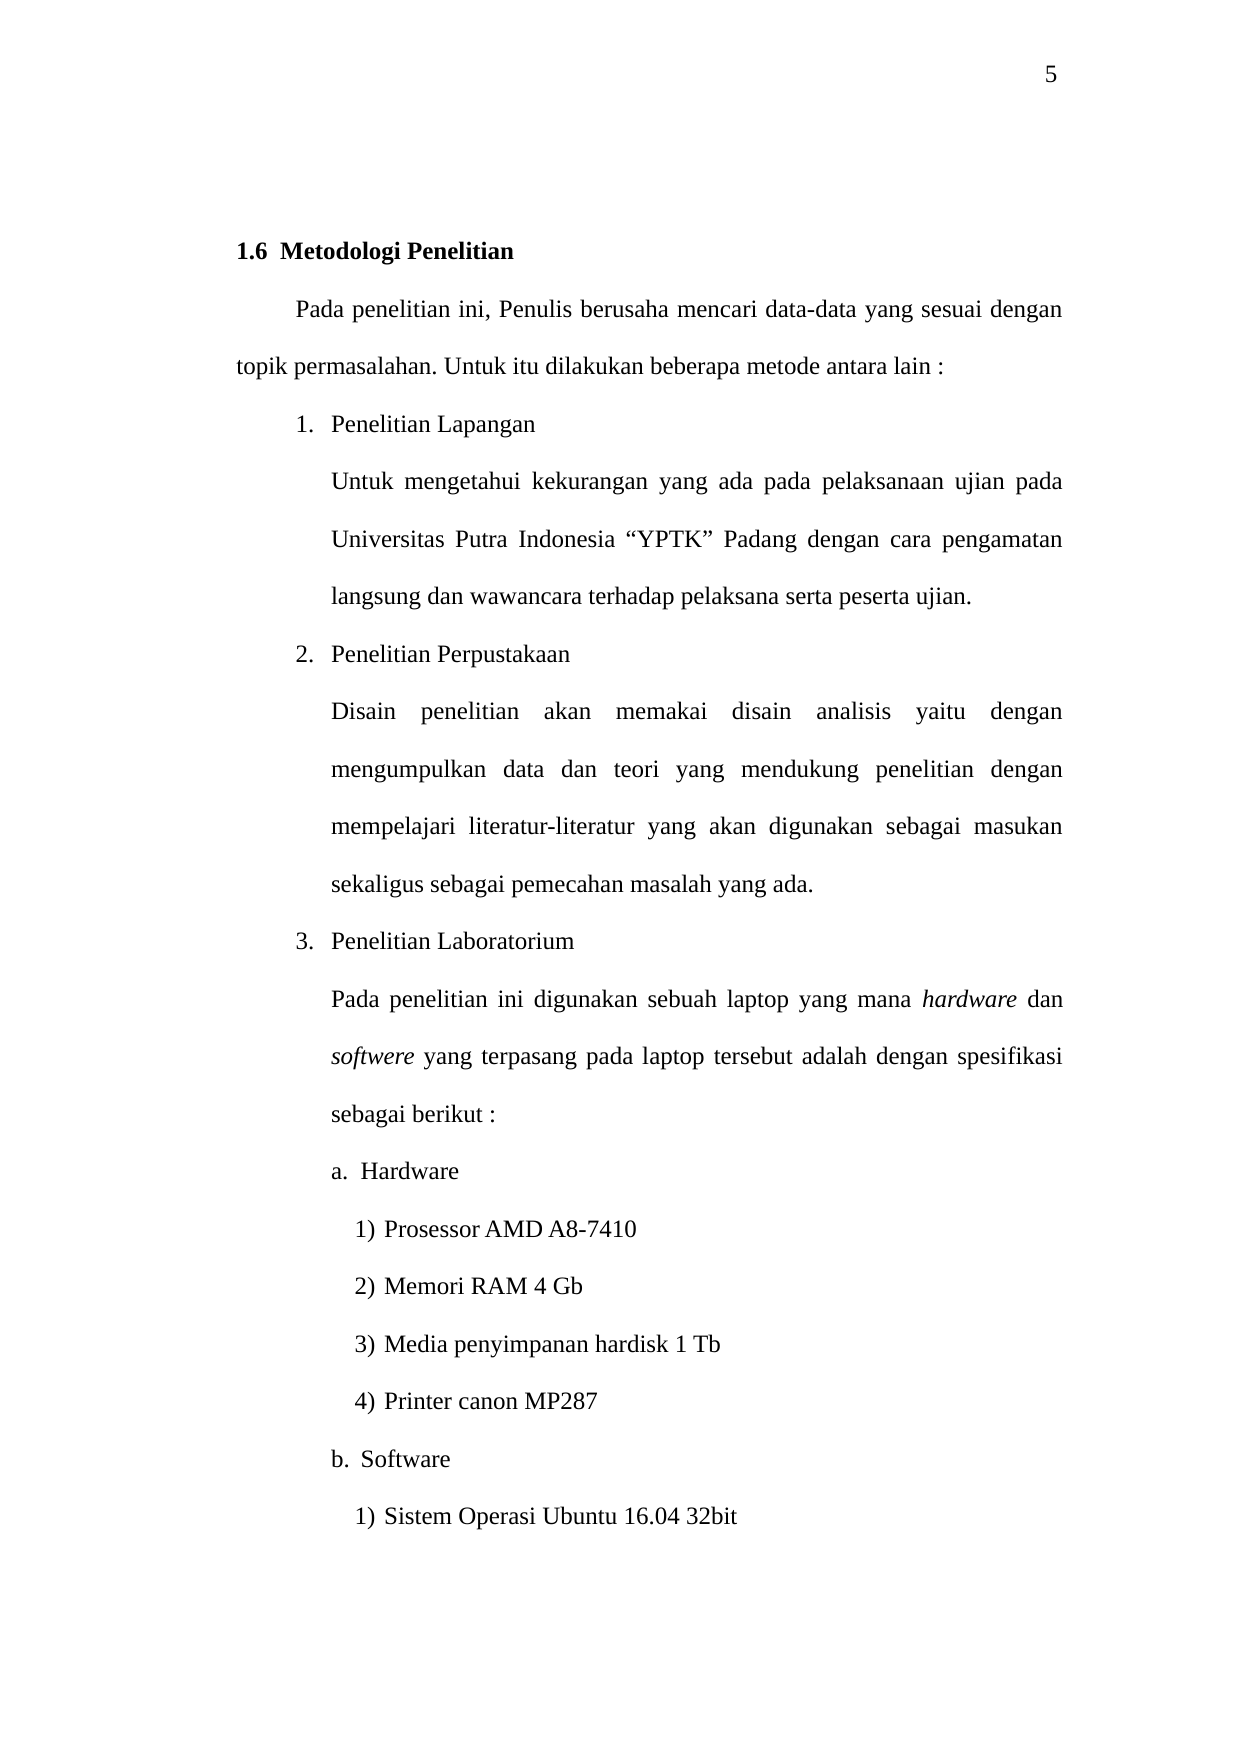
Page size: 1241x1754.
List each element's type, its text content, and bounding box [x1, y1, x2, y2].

list Software [331, 1444, 1063, 1472]
list Prosessor AMD A8-7410 [354, 1214, 1063, 1242]
list Media penyimpanan hardisk 1 Tb [354, 1329, 1063, 1357]
text Pada penelitian ini, Penulis berusaha mencari data-data yang sesuai dengan topik permasalahan. Untuk itu dilakukan beberapa metode antara lain : [236, 294, 1063, 380]
list Penelitian Perpustakaan [295, 639, 1063, 667]
list Memori RAM 4 Gb [354, 1271, 1063, 1300]
list Sistem Operasi Ubuntu 16.04 32bit [354, 1501, 1063, 1530]
list Hardware [331, 1156, 1063, 1185]
subtitle Metodologi Penelitian [236, 236, 1063, 265]
list Penelitian Laboratorium [295, 926, 1063, 955]
list Printer canon MP287 [354, 1386, 1063, 1415]
list Untuk mengetahui kekurangan yang ada pada pelaksanaan ujian pada Universitas Putra Indonesia “YPTK” Padang dengan cara pengamatan langsung dan wawancara terhadap pelaksana serta peserta ujian. [295, 466, 1063, 610]
list Pada penelitian ini digunakan sebuah laptop yang mana hardware dan softwere yang terpasang pada laptop tersebut adalah dengan spesifikasi sebagai berikut : [295, 984, 1063, 1127]
list Disain penelitian akan memakai disain analisis yaitu dengan mengumpulkan data dan teori yang mendukung penelitian dengan mempelajari literatur-literatur yang akan digunakan sebagai masukan sekaligus sebagai pemecahan masalah yang ada. [295, 696, 1063, 897]
list Penelitian Lapangan [295, 409, 1063, 437]
